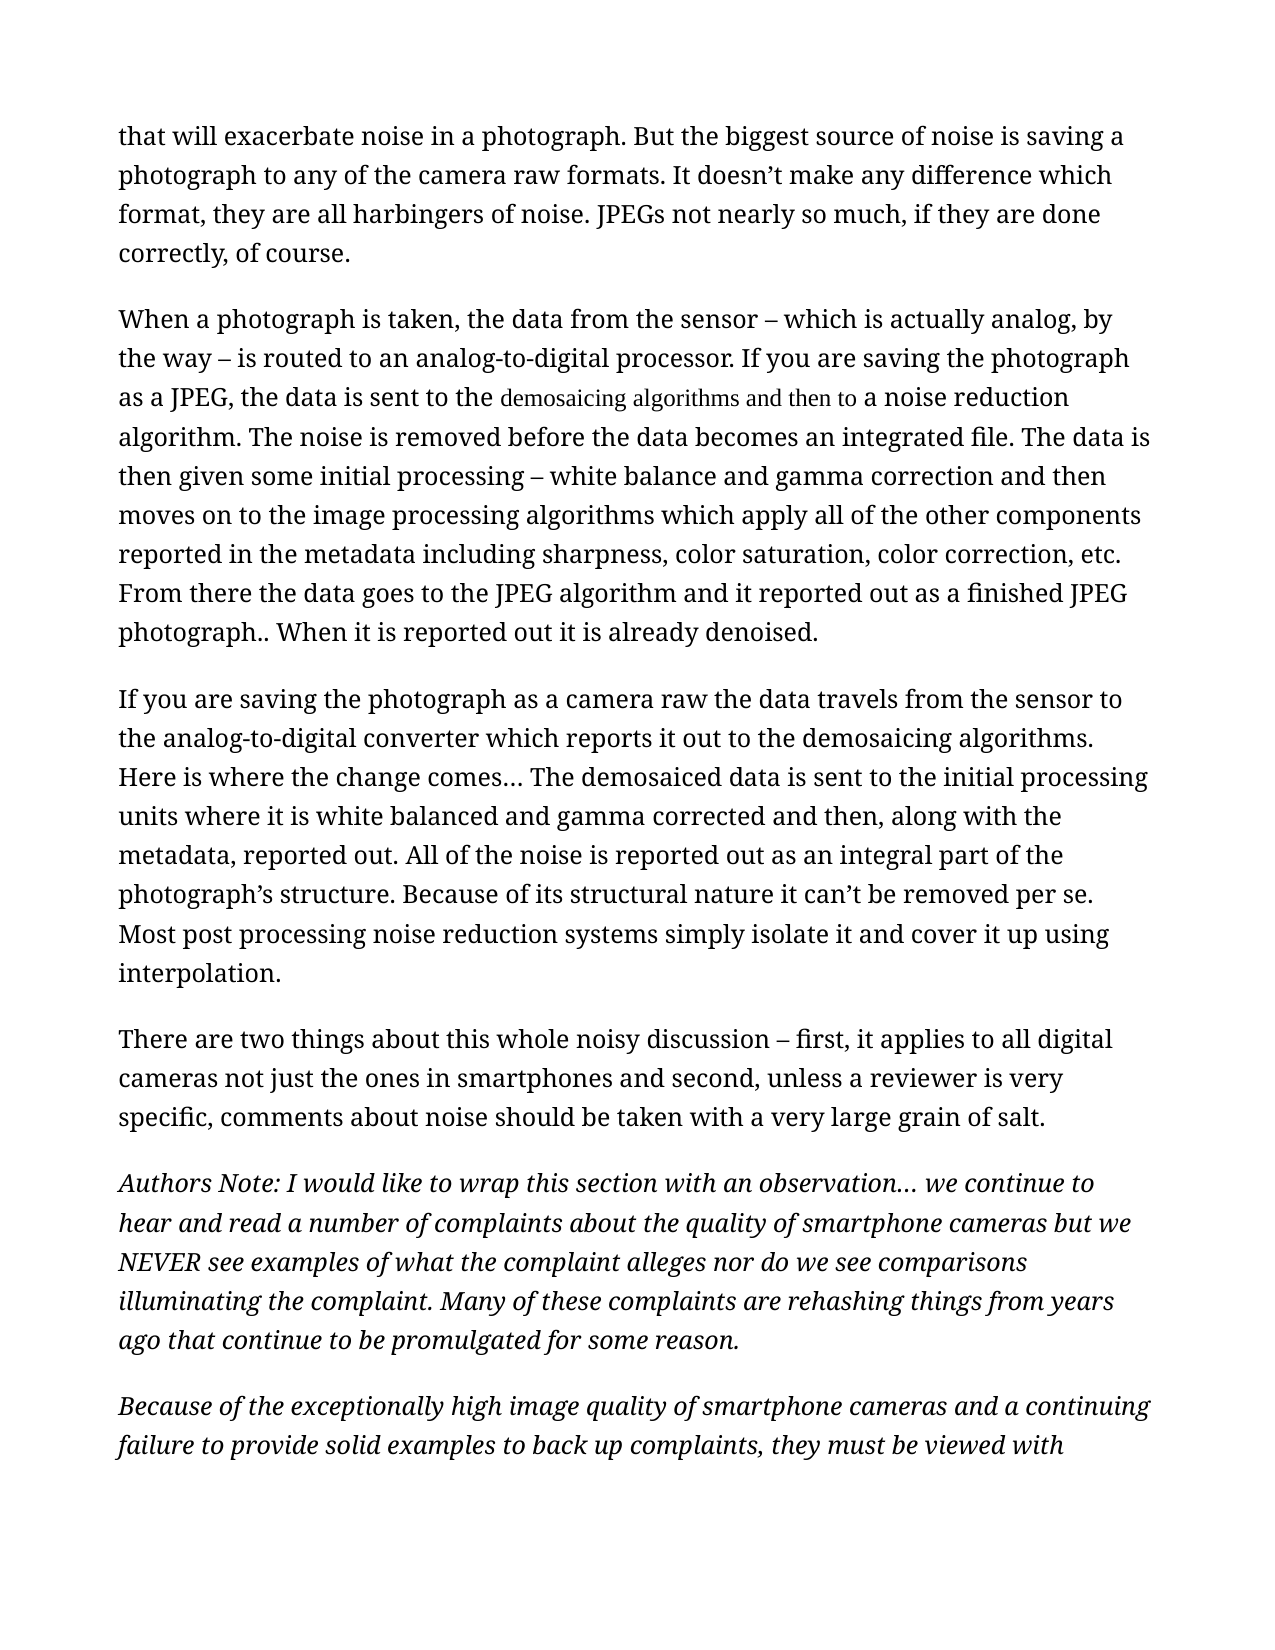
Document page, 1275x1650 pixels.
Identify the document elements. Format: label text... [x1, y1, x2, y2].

text Because of the exceptionally high image quality of smartphone cameras and a continuing failure to provide solid examples to back up complaints, they must be viewed with [118, 1389, 1157, 1462]
text When a photograph is taken, the data from the sensor – which is actually analog, by the way – is routed to an analog-to-digital processor. If you are saving the photograph as a JPEG, the data is sent to the demosaicing algorithms and then to a noise reduction algorithm. The noise is removed before the data becomes an integrated file. The data is then given some initial processing – white balance and gamma correction and then moves on to the image processing algorithms which apply all of the other components reported in the metadata including sharpness, color saturation, color correction, etc. From there the data goes to the JPEG algorithm and it reported out as a finished JPEG photograph.. When it is reported out it is already denoised. [118, 302, 1157, 649]
text There are two things about this whole noisy discussion – first, it applies to all digital cameras not just the ones in smartphones and second, unless a reviewer is very specific, comments about noise should be taken with a very large grain of salt. [118, 1022, 1157, 1134]
text that will exacerbate noise in a photograph. But the biggest source of noise is saving a photograph to any of the camera raw formats. It doesn’t make any difference which format, they are all harbingers of noise. JPEGs not nearly so much, if they are done correctly, of course. [118, 118, 1157, 270]
text If you are saving the photograph as a camera raw the data travels from the sensor to the analog-to-digital converter which reports it out to the demosaicing algorithms. Here is where the change comes… The demosaiced data is sent to the initial processing units where it is white balanced and gamma corrected and then, along with the metadata, reported out. All of the noise is reported out as an integral part of the photograph’s structure. Because of its structural nature it can’t be removed per se. Most post processing noise reduction systems simply isolate it and cover it up using interpolation. [118, 681, 1157, 989]
text Authors Note: I would like to wrap this section with an observation… we continue to hear and read a number of complaints about the quality of smartphone cameras but we NEVER see examples of what the complaint alleges nor do we see comparisons illuminating the complaint. Many of these complaints are rehashing things from years ago that continue to be promulgated for some reason. [118, 1166, 1157, 1357]
